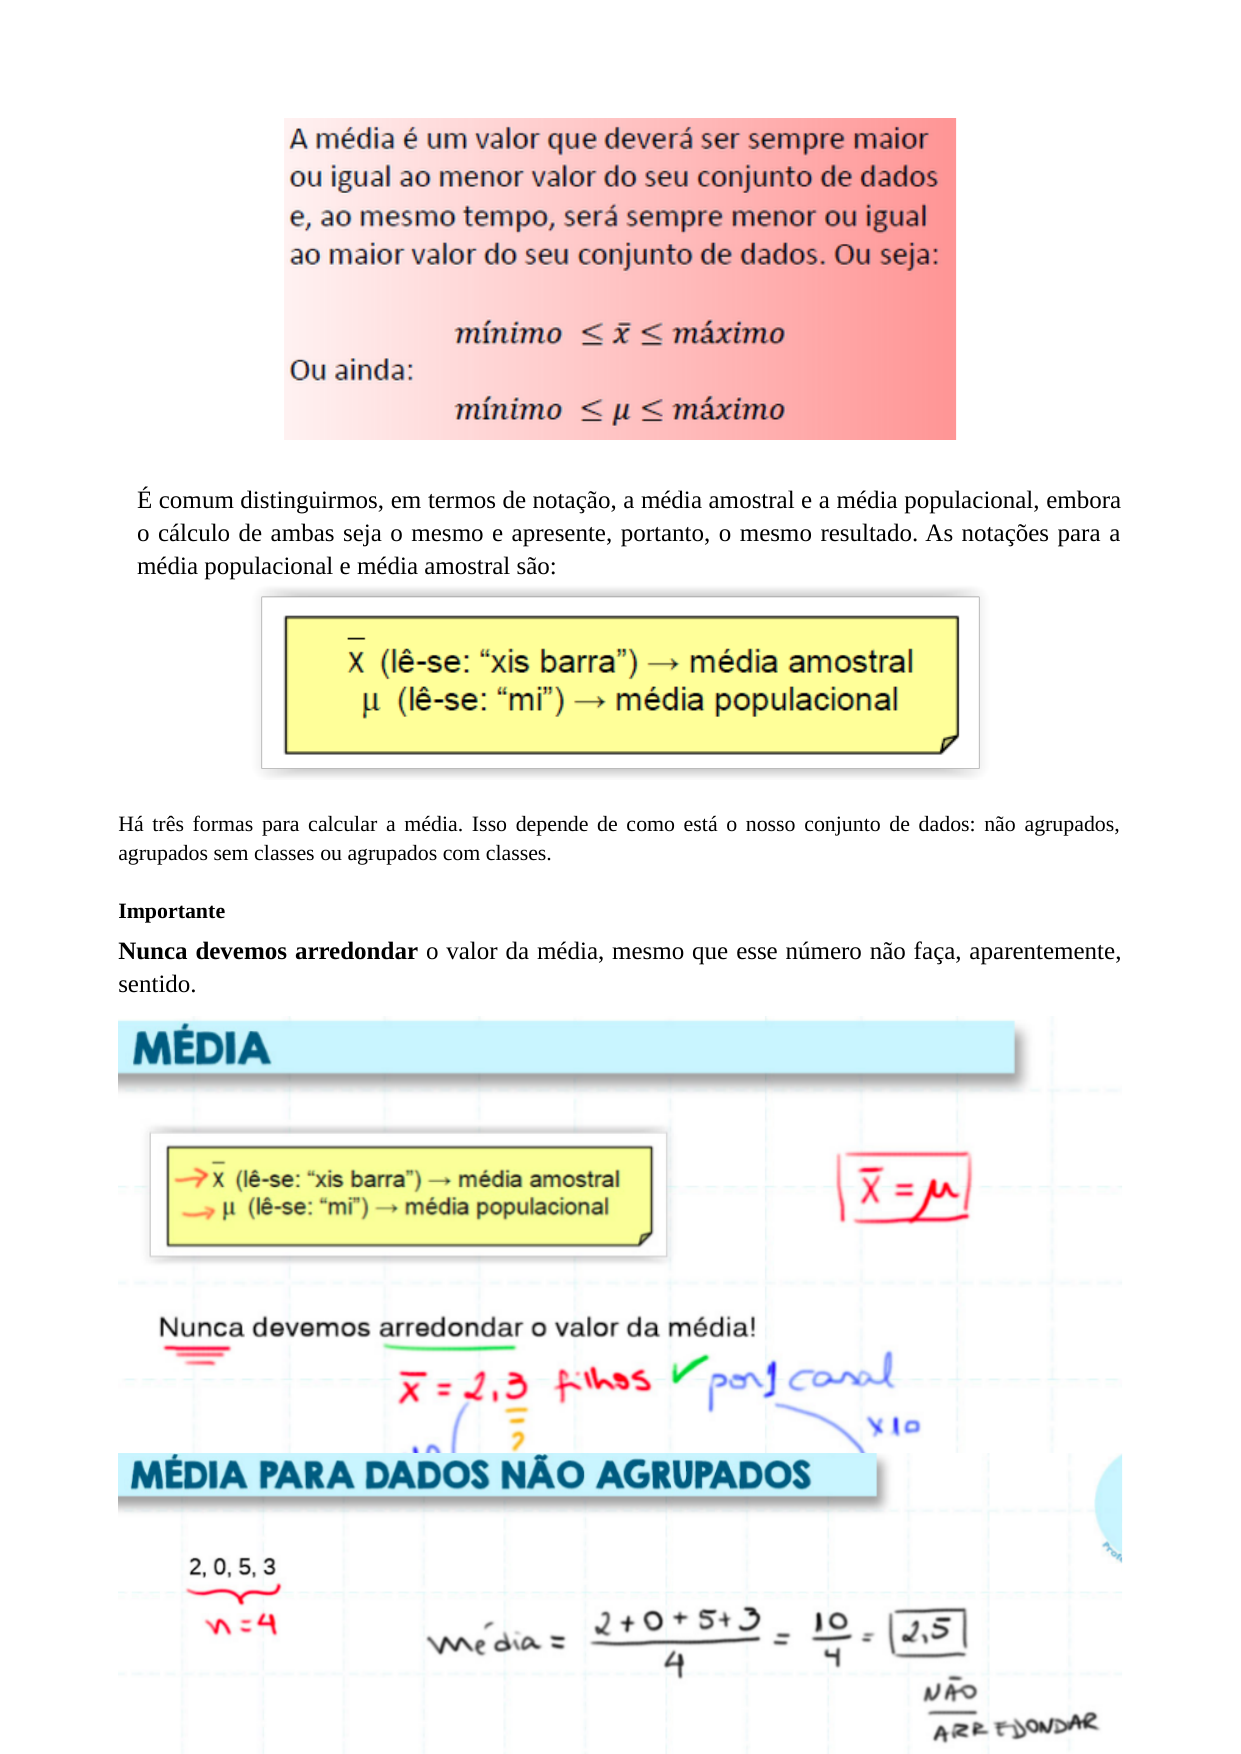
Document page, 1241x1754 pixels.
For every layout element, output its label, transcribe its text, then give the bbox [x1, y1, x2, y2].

picture [118, 1016, 1123, 1754]
text Nunca devemos arredondar o valor da média, mesmo que esse número não faça, aparentemente, sentido. [118, 936, 1122, 997]
text Há três formas para calcular a média. Isso depende de como está o nosso conjunto de dados: não agrupados, agrupados sem classes ou agrupados com classes. [118, 811, 1122, 865]
picture [284, 118, 957, 440]
picture [248, 584, 992, 780]
subtitle Importante [118, 898, 1122, 923]
text É comum distinguirmos, em termos de notação, a média amostral e a média populacional, embora o cálculo de ambas seja o mesmo e apresente, portanto, o mesmo resultado. As notações para a média populacional e média amostral são: [137, 485, 1122, 580]
